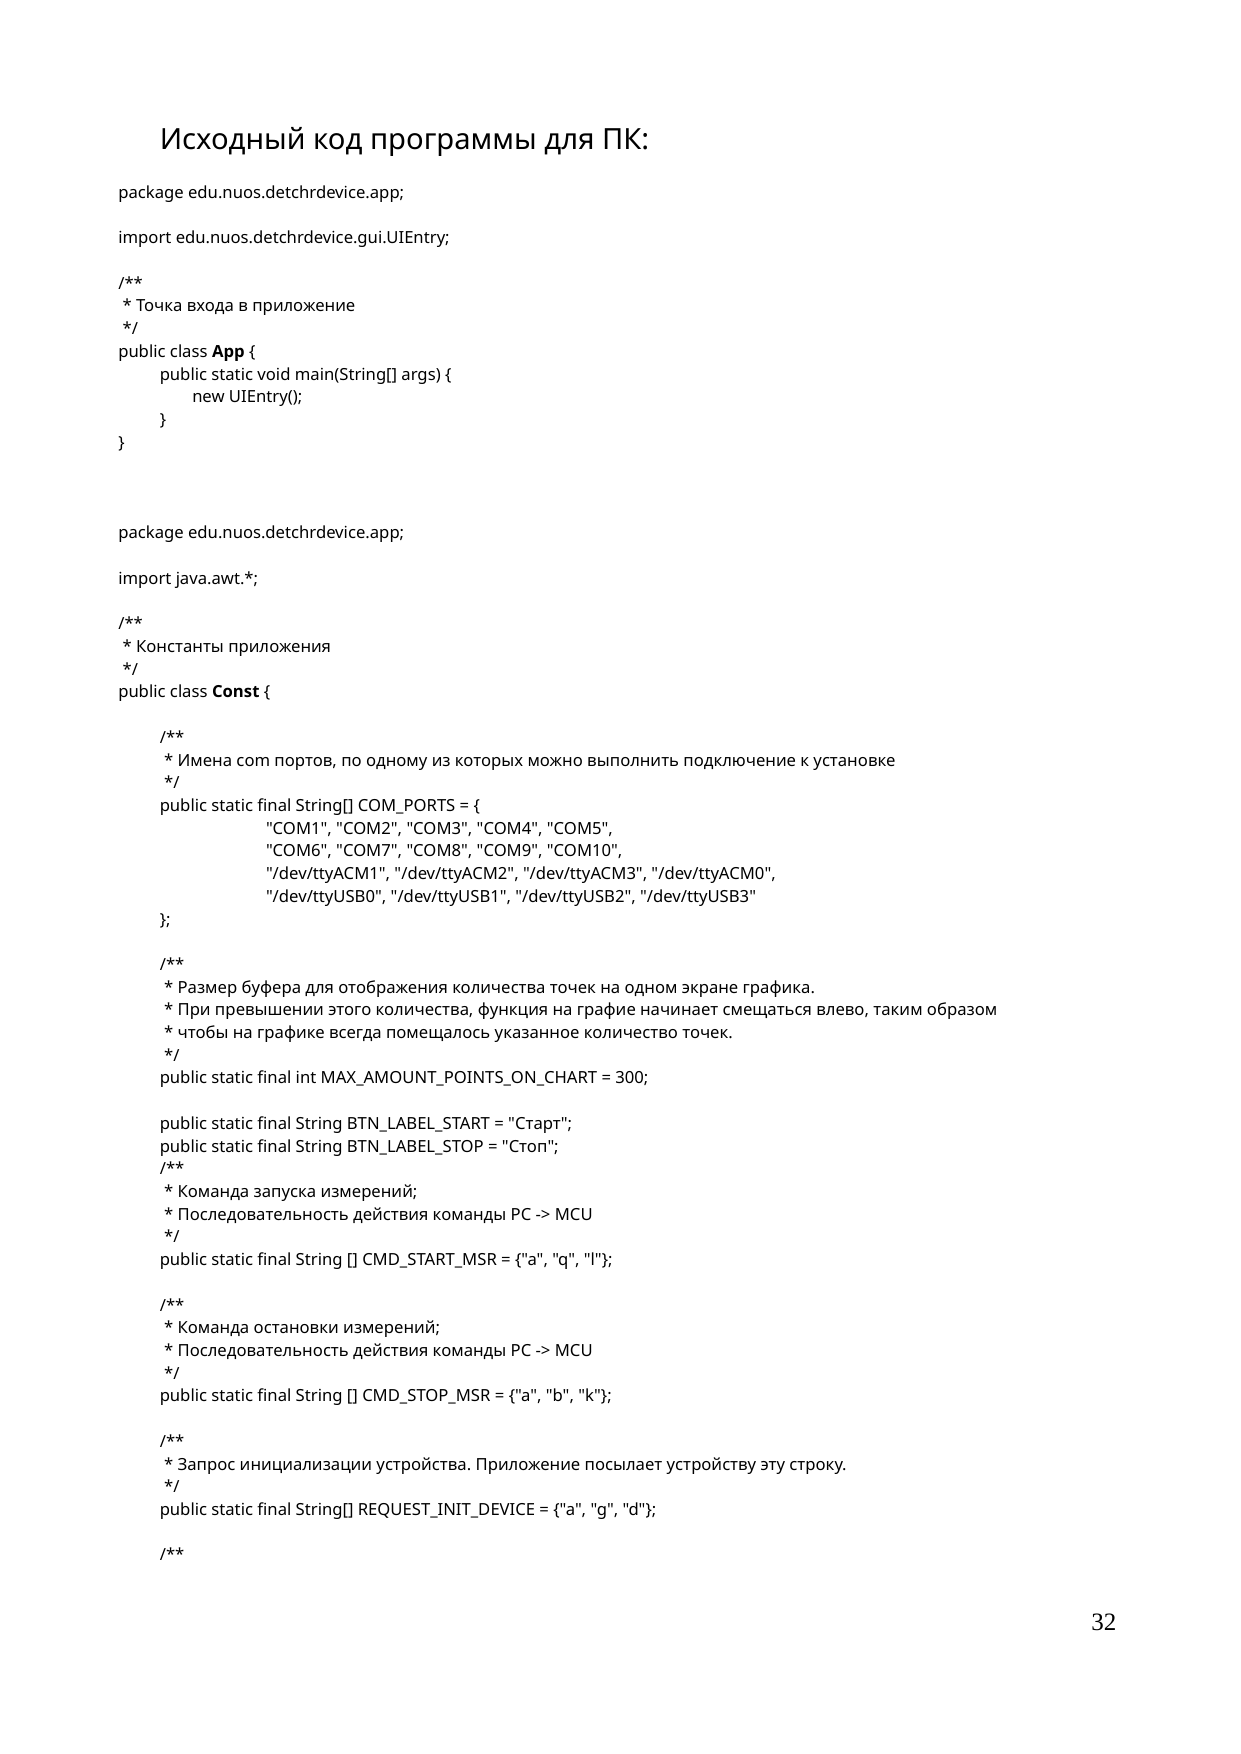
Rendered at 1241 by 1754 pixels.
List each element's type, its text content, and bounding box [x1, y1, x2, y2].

text public class Const { [118, 680, 1122, 703]
text * При превышении этого количества, функция на графие начинает смещаться влево, таким образом [118, 998, 1122, 1021]
text * Команда запуска измерений; [118, 1180, 1122, 1202]
text public static final String [] CMD_START_MSR = {"a", "q", "l"}; [118, 1248, 1122, 1271]
text "COM6", "COM7", "COM8", "COM9", "COM10", [118, 839, 1122, 862]
text /** [118, 726, 1122, 748]
text */ [118, 771, 1122, 794]
text public static final String [] CMD_STOP_MSR = {"a", "b", "k"}; [118, 1384, 1122, 1407]
text /** [118, 271, 1122, 294]
text package edu.nuos.detchrdevice.app; [118, 181, 1122, 203]
text * Размер буфера для отображения количества точек на одном экране графика. [118, 975, 1122, 998]
text /** [118, 612, 1122, 635]
text public static final String BTN_LABEL_START = "Старт"; [118, 1112, 1122, 1134]
text /** [118, 1543, 1122, 1566]
text * Команда остановки измерений; [118, 1316, 1122, 1339]
text public static final String BTN_LABEL_STOP = "Стоп"; [118, 1134, 1122, 1157]
text * чтобы на графике всегда помещалось указанное количество точек. [118, 1021, 1122, 1043]
text * Последовательность действия команды PC -> MCU [118, 1339, 1122, 1361]
text public static final int MAX_AMOUNT_POINTS_ON_CHART = 300; [118, 1066, 1122, 1089]
text }; [118, 907, 1122, 930]
text import java.awt.*; [118, 567, 1122, 589]
text * Имена com портов, по одному из которых можно выполнить подключение к установке [118, 748, 1122, 771]
text "/dev/ttyACM1", "/dev/ttyACM2", "/dev/ttyACM3", "/dev/ttyACM0", [118, 862, 1122, 884]
text /** [118, 1429, 1122, 1452]
text public static void main(String[] args) { [118, 362, 1122, 385]
text * Точка входа в приложение [118, 294, 1122, 317]
text public static final String[] REQUEST_INIT_DEVICE = {"a", "g", "d"}; [118, 1498, 1122, 1520]
text "COM1", "COM2", "COM3", "COM4", "COM5", [118, 816, 1122, 839]
text "/dev/ttyUSB0", "/dev/ttyUSB1", "/dev/ttyUSB2", "/dev/ttyUSB3" [118, 884, 1122, 907]
text import edu.nuos.detchrdevice.gui.UIEntry; [118, 226, 1122, 249]
text */ [118, 1361, 1122, 1384]
text */ [118, 1475, 1122, 1498]
text */ [118, 657, 1122, 680]
text */ [118, 1043, 1122, 1066]
text new UIEntry(); [118, 385, 1122, 408]
text package edu.nuos.detchrdevice.app; [118, 521, 1122, 544]
text /** [118, 1157, 1122, 1180]
text * Константы приложения [118, 635, 1122, 657]
text public static final String[] COM_PORTS = { [118, 794, 1122, 816]
text /** [118, 1293, 1122, 1316]
text */ [118, 1225, 1122, 1248]
text public class App { [118, 339, 1122, 362]
text /** [118, 953, 1122, 975]
text * Запрос инициализации устройства. Приложение посылает устройству эту строку. [118, 1452, 1122, 1475]
text } [118, 430, 1122, 453]
text * Последовательность действия команды PC -> MCU [118, 1202, 1122, 1225]
text Исходный код программы для ПК: [118, 118, 1122, 158]
text */ [118, 317, 1122, 339]
text } [118, 408, 1122, 430]
